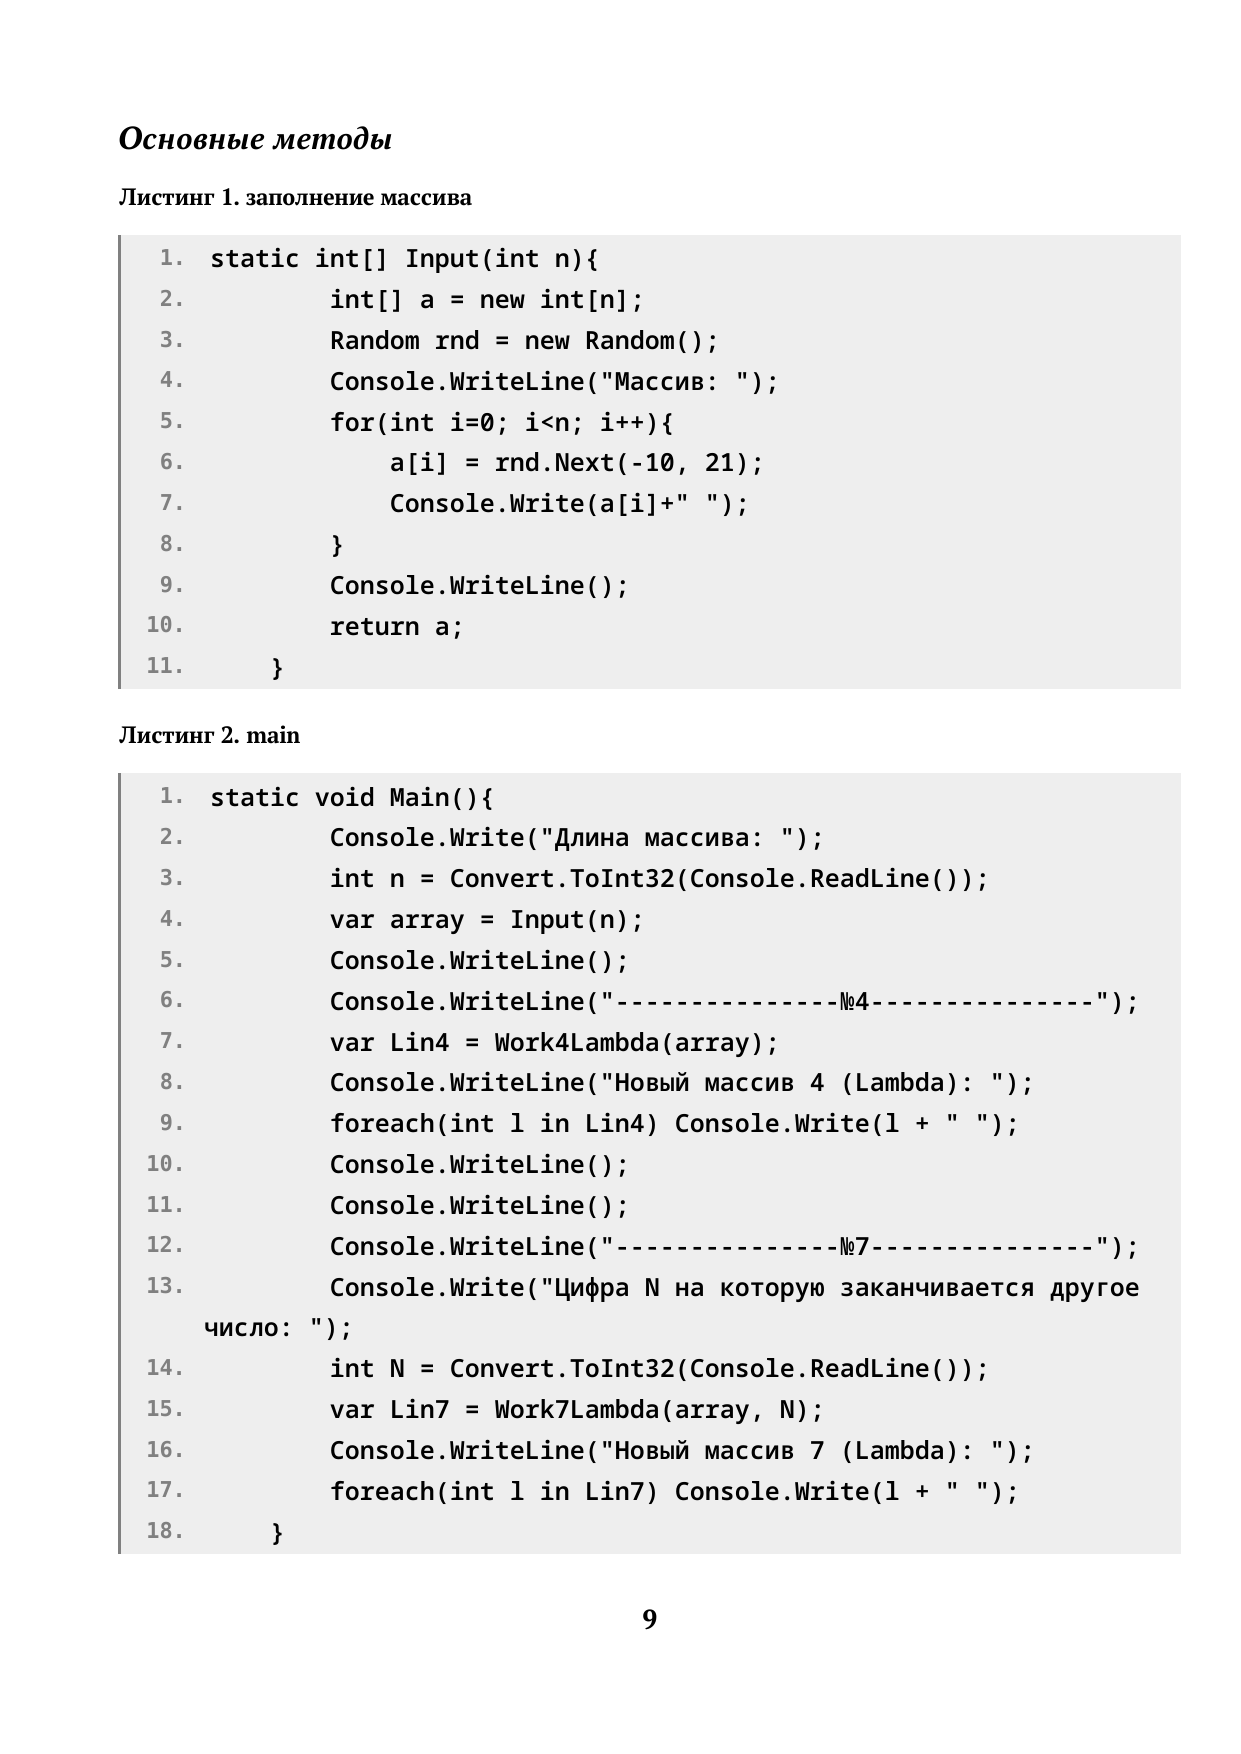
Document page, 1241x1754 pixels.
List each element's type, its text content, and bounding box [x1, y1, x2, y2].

text Листинг 2. main [118, 720, 1181, 749]
list Random rnd = new Random(); [121, 317, 1181, 357]
list } [121, 643, 1181, 689]
list int[] a = new int[n]; [121, 276, 1181, 316]
list Console.WriteLine(); [121, 1141, 1181, 1181]
list a[i] = rnd.Next(-10, 21); [121, 439, 1181, 479]
list for(int i=0; i<n; i++){ [121, 398, 1181, 438]
list static int[] Input(int n){ [121, 235, 1181, 275]
list Console.WriteLine("Массив: "); [121, 357, 1181, 397]
list Console.WriteLine("---------------№7---------------"); [121, 1222, 1181, 1262]
list Console.WriteLine(); [121, 562, 1181, 602]
text Листинг 1. заполнение массива [118, 182, 1181, 211]
list int n = Convert.ToInt32(Console.ReadLine()); [121, 855, 1181, 895]
list Console.WriteLine("---------------№4---------------"); [121, 977, 1181, 1017]
list Console.WriteLine(); [121, 937, 1181, 977]
list static void Main(){ [121, 773, 1181, 813]
list foreach(int l in Lin4) Console.Write(l + " "); [121, 1100, 1181, 1140]
list Console.WriteLine("Новый массив 7 (Lambda): "); [121, 1427, 1181, 1467]
list int N = Convert.ToInt32(Console.ReadLine()); [121, 1345, 1181, 1385]
list Console.WriteLine("Новый массив 4 (Lambda): "); [121, 1059, 1181, 1099]
list var array = Input(n); [121, 896, 1181, 936]
list Console.WriteLine(); [121, 1182, 1181, 1222]
list var Lin7 = Work7Lambda(array, N); [121, 1386, 1181, 1426]
list foreach(int l in Lin7) Console.Write(l + " "); [121, 1467, 1181, 1507]
list } [121, 1508, 1181, 1554]
list return a; [121, 602, 1181, 642]
list Console.Write("Цифра N на которую заканчивается другое число: "); [121, 1263, 1181, 1344]
list } [121, 521, 1181, 561]
list Console.Write(a[i]+" "); [121, 480, 1181, 520]
list var Lin4 = Work4Lambda(array); [121, 1018, 1181, 1058]
subtitle Основные методы [118, 118, 1181, 157]
list Console.Write("Длина массива: "); [121, 814, 1181, 854]
